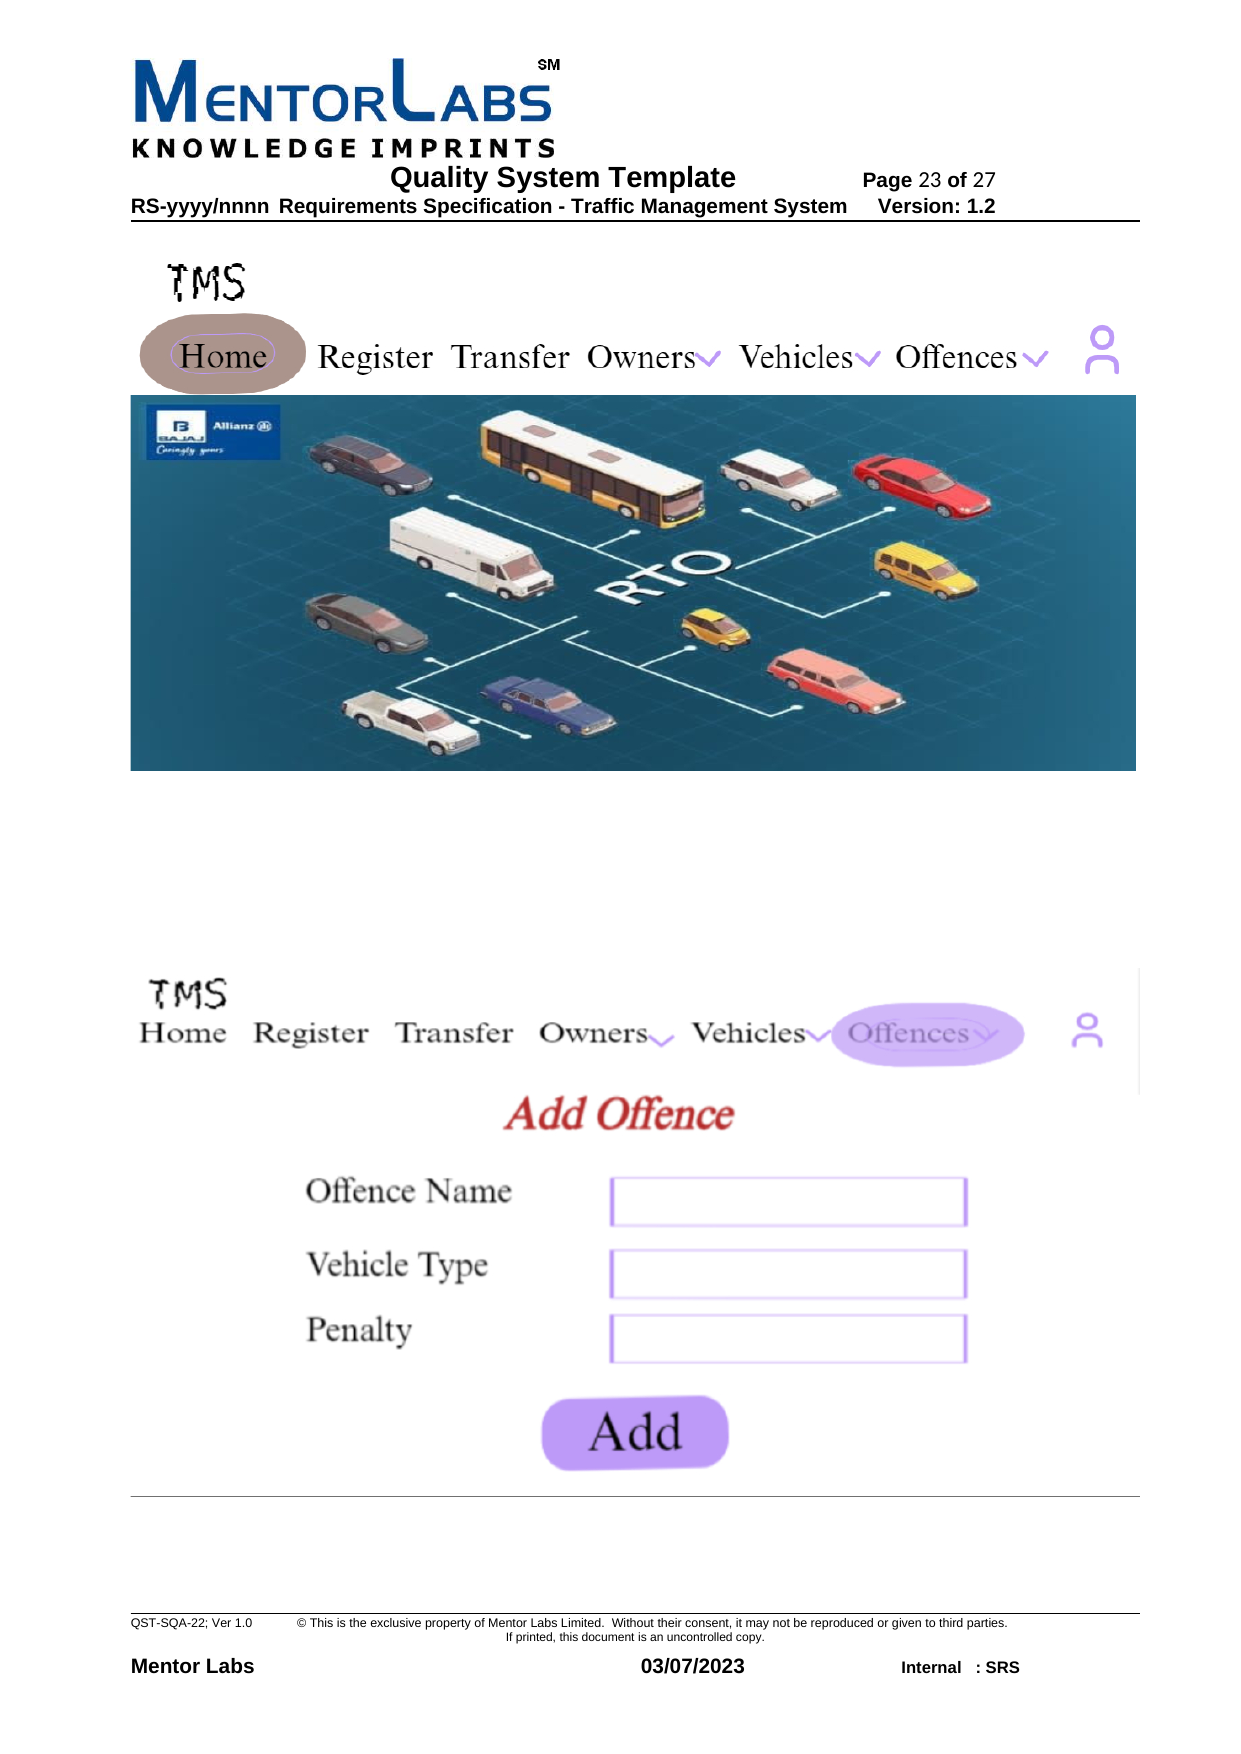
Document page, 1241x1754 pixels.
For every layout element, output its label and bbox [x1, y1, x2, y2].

picture [130, 968, 1140, 1497]
picture [130, 245, 1140, 773]
picture [130, 58, 563, 161]
